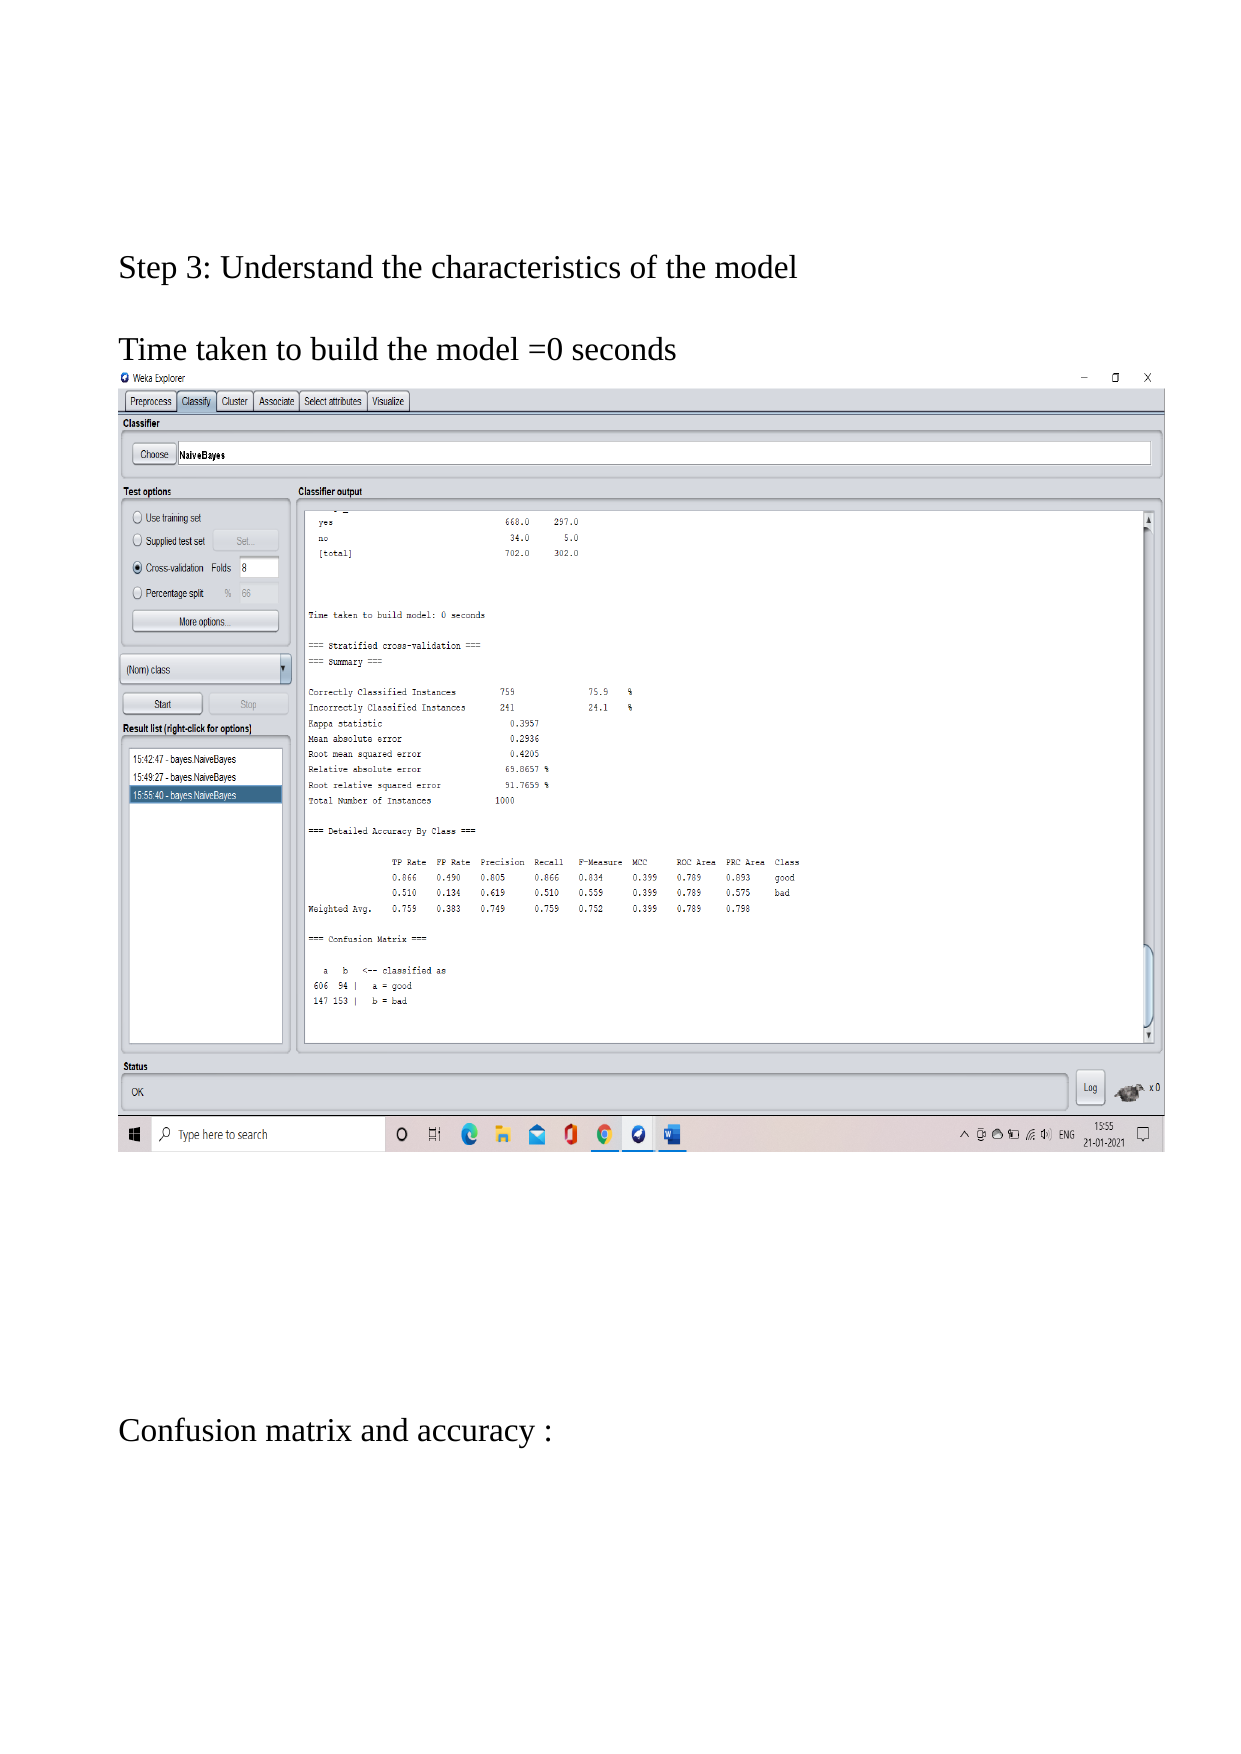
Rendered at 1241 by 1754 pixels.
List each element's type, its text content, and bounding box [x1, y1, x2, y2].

text Confusion matrix and accuracy : [118, 1410, 1122, 1448]
text Step 3: Understand the characteristics of the model [118, 247, 1122, 286]
text Time taken to build the model =0 seconds [118, 329, 1122, 367]
picture [118, 367, 1165, 1152]
